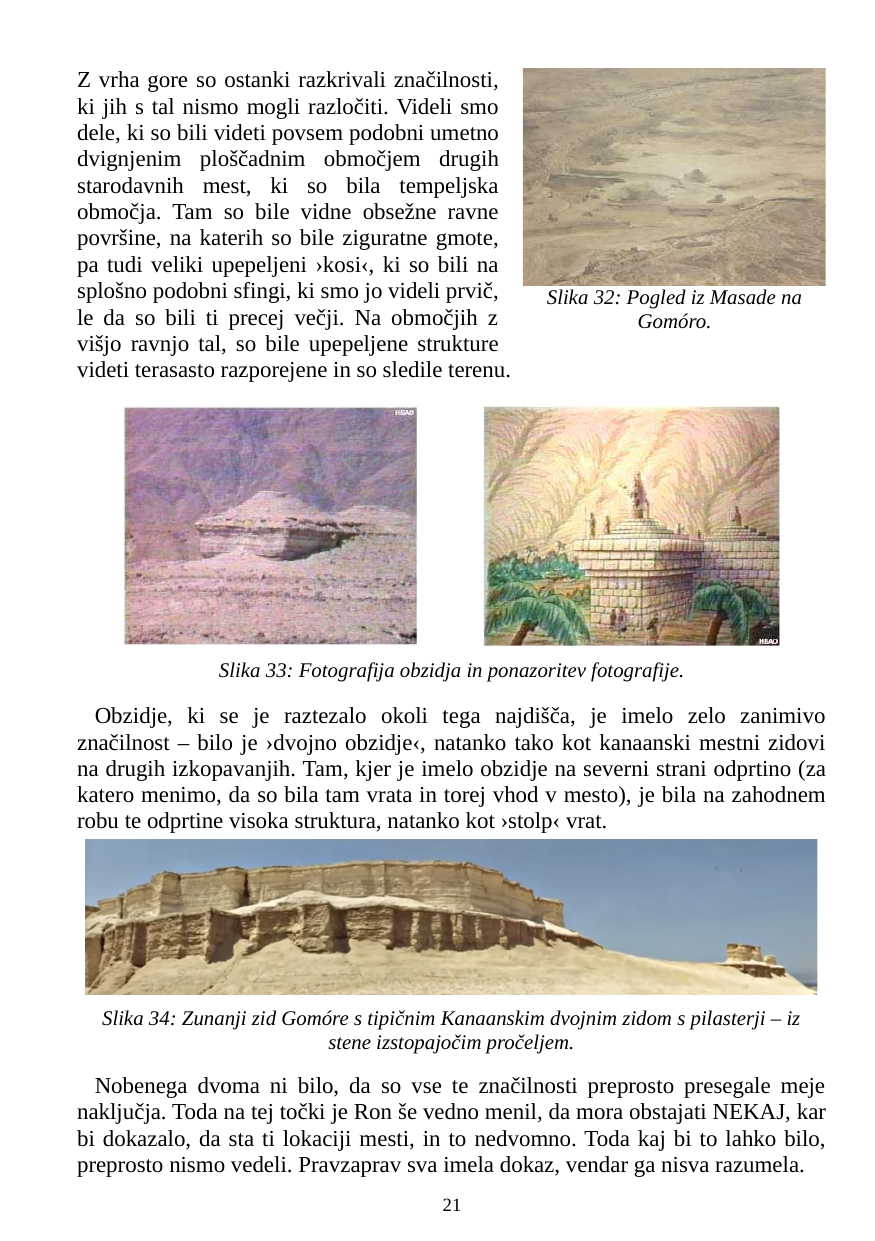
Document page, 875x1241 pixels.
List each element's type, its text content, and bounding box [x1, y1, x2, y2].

text Slika 33: Fotografija obzidja in ponazoritev fotografije. [84, 406, 819, 682]
picture [123, 406, 418, 645]
text Slika 32: Pogled iz Masade na Gomóro. [523, 286, 826, 333]
picture [483, 406, 780, 646]
picture [85, 839, 818, 995]
text Obzidje, ki se je raztezalo okoli tega najdišča, je imelo zelo zanimivo značilnost – bilo je ›dvojno obzidje‹, natanko tako kot kanaanski mestni zidovi na drugih izkopavanjih. Tam, kjer je imelo obzidje na severni strani odprtino (za katero menimo, da so bila tam vrata in torej vhod v mesto), je bila na zahodnem robu te odprtine visoka struktura, natanko kot ›stolp‹ vrat. [77, 383, 827, 834]
text Slika 34: Zunanji zid Gomóre s tipičnim Kanaanskim dvojnim zidom s pilasterji – iz stene izstopajočim pročeljem. [85, 995, 817, 1054]
picture [522, 68, 826, 286]
text Nobenega dvoma ni bilo, da so vse te značilnosti preprosto presegale meje naključja. Toda na tej točki je Ron še vedno menil, da mora obstajati NEKAJ, kar bi dokazalo, da sta ti lokaciji mesti, in to nedvomno. Toda kaj bi to lahko bilo, preprosto nismo vedeli. Pravzaprav sva imela dokaz, vendar ga nisva razumela. [77, 834, 827, 1177]
text Z vrha gore so ostanki razkrivali značilnosti, ki jih s tal nismo mogli razločiti. Videli smo dele, ki so bili videti povsem podobni umetno dvignjenim ploščadnim območjem drugih starodavnih mest, ki so bila tempeljska območja. Tam so bile vidne obsežne ravne površine, na katerih so bile ziguratne gmote, pa tudi veliki upepeljeni ›kosi‹, ki so bili na splošno podobni sfingi, ki smo jo videli prvič, le da so bili ti precej večji. Na območjih z višjo ravnjo tal, so bile upepeljene strukture videti terasasto razporejene in so sledile terenu. [77, 66, 827, 383]
